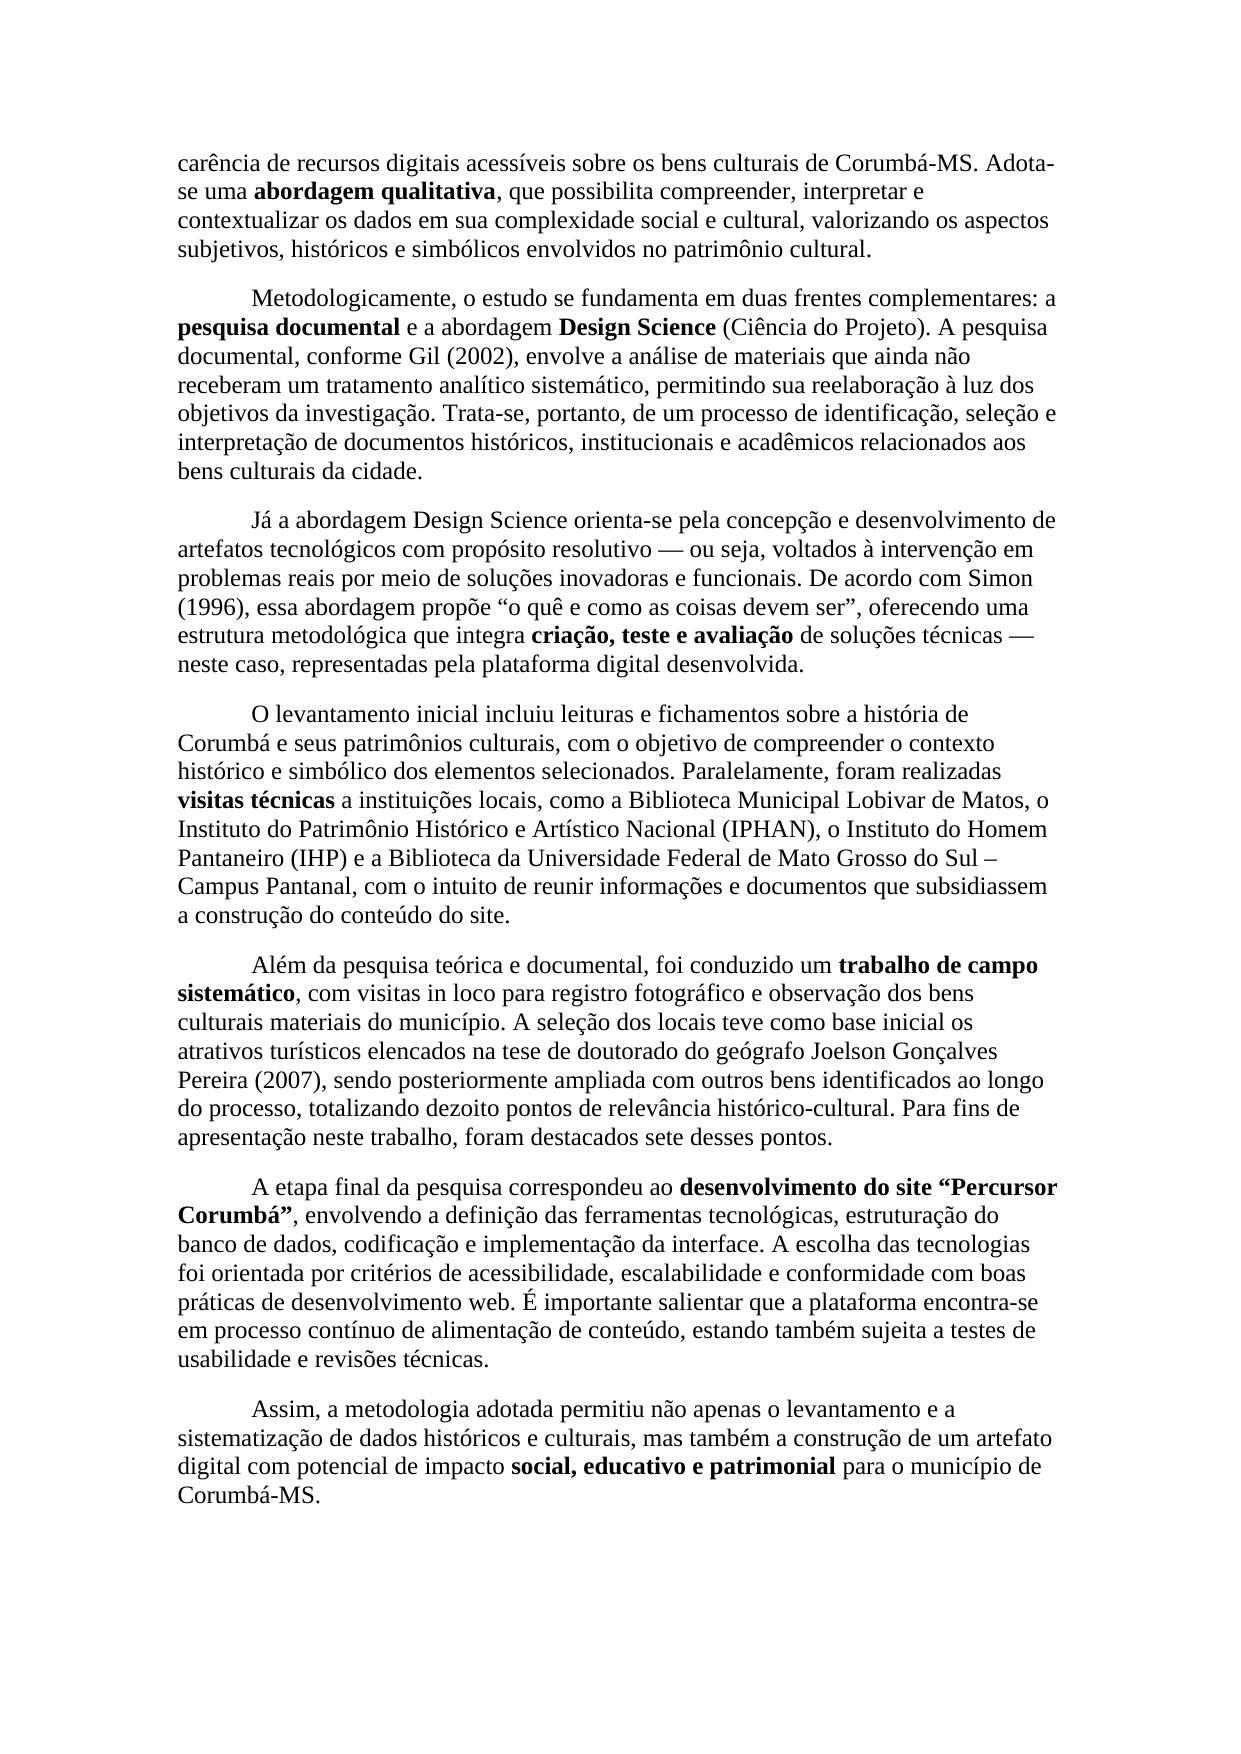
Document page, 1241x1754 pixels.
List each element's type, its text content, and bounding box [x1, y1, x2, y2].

text Além da pesquisa teórica e documental, foi conduzido um trabalho de campo sistemático, com visitas in loco para registro fotográfico e observação dos bens culturais materiais do município. A seleção dos locais teve como base inicial os atrativos turísticos elencados na tese de doutorado do geógrafo Joelson Gonçalves Pereira (2007), sendo posteriormente ampliada com outros bens identificados ao longo do processo, totalizando dezoito pontos de relevância histórico-cultural. Para fins de apresentação neste trabalho, foram destacados sete desses pontos. [177, 950, 1063, 1151]
text O levantamento inicial incluiu leituras e fichamentos sobre a história de Corumbá e seus patrimônios culturais, com o objetivo de compreender o contexto histórico e simbólico dos elementos selecionados. Paralelamente, foram realizadas visitas técnicas a instituições locais, como a Biblioteca Municipal Lobivar de Matos, o Instituto do Patrimônio Histórico e Artístico Nacional (IPHAN), o Instituto do Homem Pantaneiro (IHP) e a Biblioteca da Universidade Federal de Mato Grosso do Sul – Campus Pantanal, com o intuito de reunir informações e documentos que subsidiassem a construção do conteúdo do site. [177, 699, 1063, 929]
text carência de recursos digitais acessíveis sobre os bens culturais de Corumbá-MS. Adota-se uma abordagem qualitativa, que possibilita compreender, interpretar e contextualizar os dados em sua complexidade social e cultural, valorizando os aspectos subjetivos, históricos e simbólicos envolvidos no patrimônio cultural. [177, 148, 1063, 263]
text Assim, a metodologia adotada permitiu não apenas o levantamento e a sistematização de dados históricos e culturais, mas também a construção de um artefato digital com potencial de impacto social, educativo e patrimonial para o município de Corumbá-MS. [177, 1394, 1063, 1509]
text Metodologicamente, o estudo se fundamenta em duas frentes complementares: a pesquisa documental e a abordagem Design Science (Ciência do Projeto). A pesquisa documental, conforme Gil (2002), envolve a análise de materiais que ainda não receberam um tratamento analítico sistemático, permitindo sua reelaboração à luz dos objetivos da investigação. Trata-se, portanto, de um processo de identificação, seleção e interpretação de documentos históricos, institucionais e acadêmicos relacionados aos bens culturais da cidade. [177, 283, 1063, 485]
text Já a abordagem Design Science orienta-se pela concepção e desenvolvimento de artefatos tecnológicos com propósito resolutivo — ou seja, voltados à intervenção em problemas reais por meio de soluções inovadoras e funcionais. De acordo com Simon (1996), essa abordagem propõe “o quê e como as coisas devem ser”, oferecendo uma estrutura metodológica que integra criação, teste e avaliação de soluções técnicas — neste caso, representadas pela plataforma digital desenvolvida. [177, 506, 1063, 678]
text A etapa final da pesquisa correspondeu ao desenvolvimento do site “Percursor Corumbá”, envolvendo a definição das ferramentas tecnológicas, estruturação do banco de dados, codificação e implementação da interface. A escolha das tecnologias foi orientada por critérios de acessibilidade, escalabilidade e conformidade com boas práticas de desenvolvimento web. É importante salientar que a plataforma encontra-se em processo contínuo de alimentação de conteúdo, estando também sujeita a testes de usabilidade e revisões técnicas. [177, 1172, 1063, 1373]
